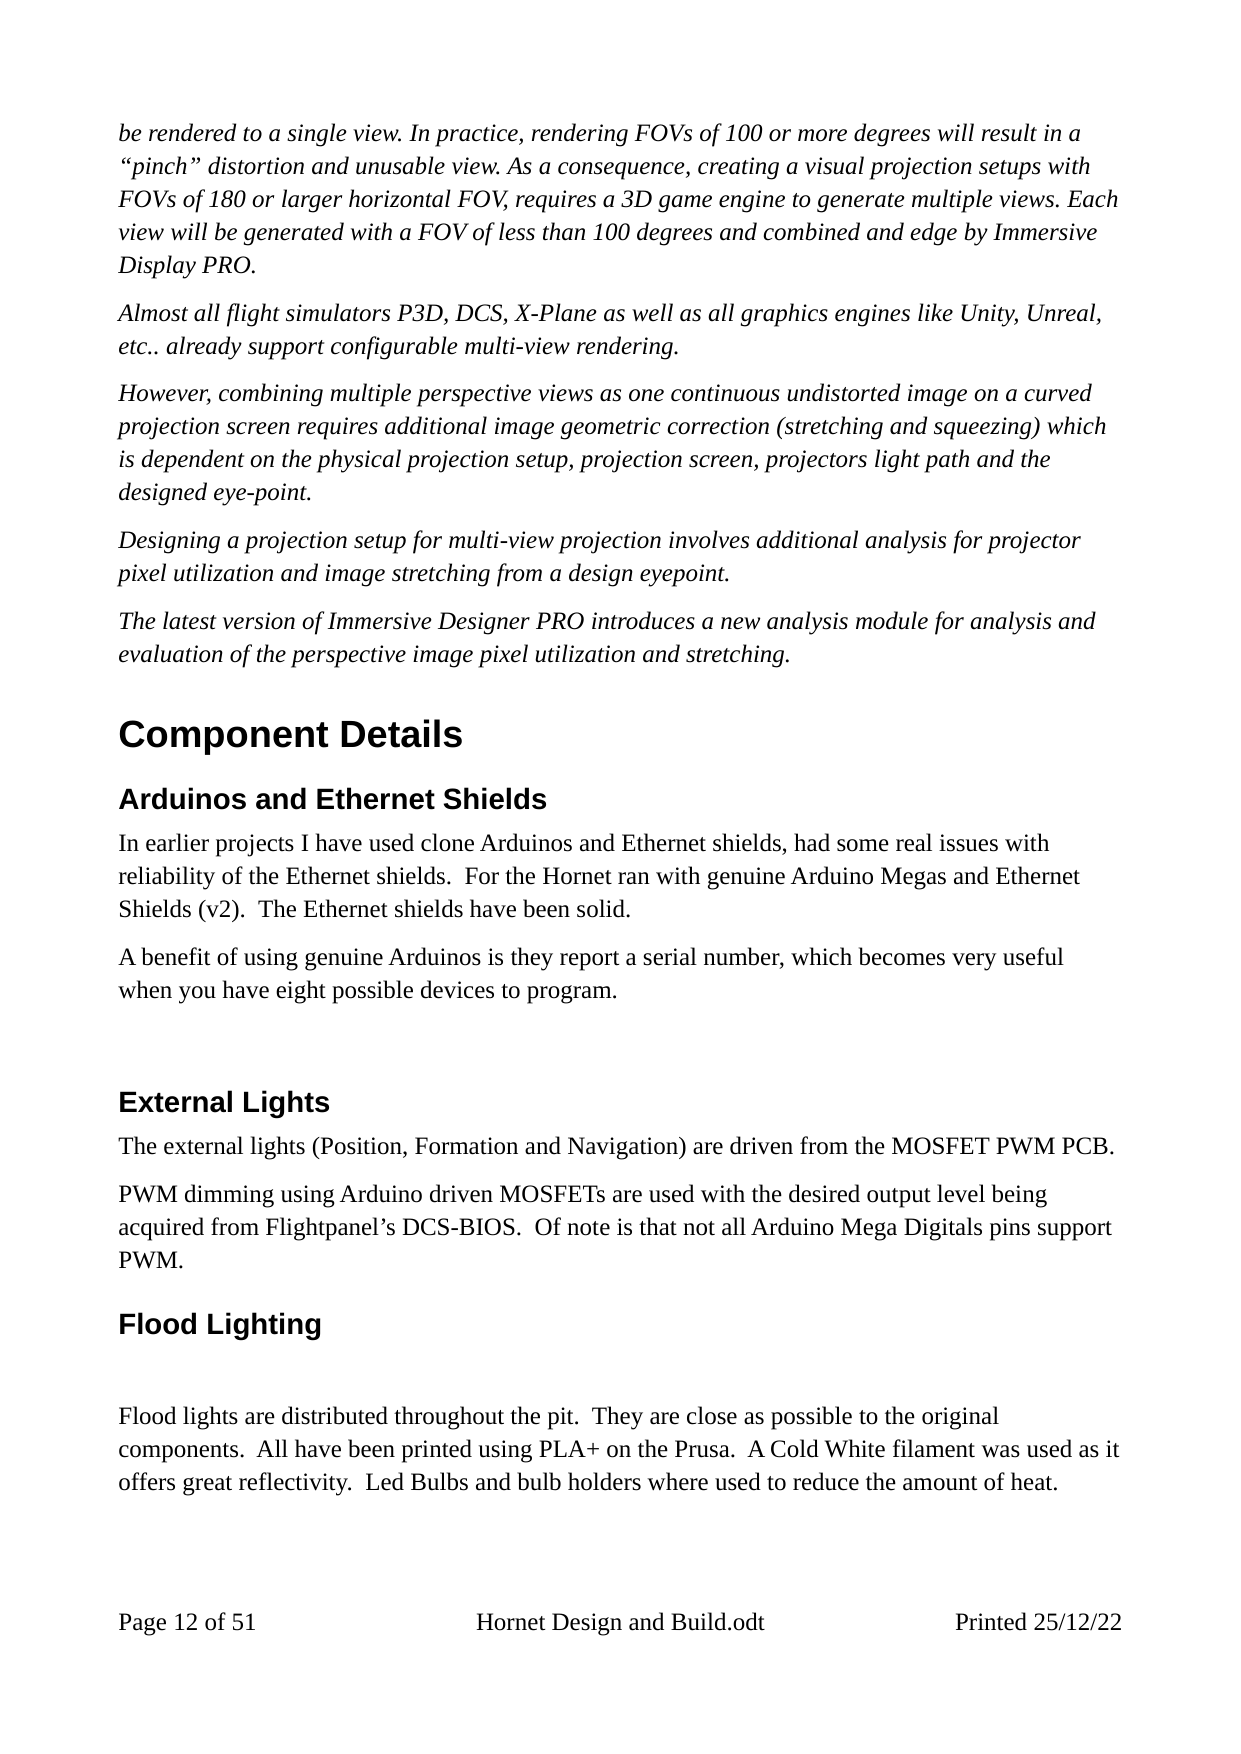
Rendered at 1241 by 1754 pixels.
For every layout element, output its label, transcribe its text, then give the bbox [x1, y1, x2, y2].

text In earlier projects I have used clone Arduinos and Ethernet shields, had some real issues with reliability of the Ethernet shields. For the Hornet ran with genuine Arduino Megas and Ethernet Shields (v2). The Ethernet shields have been solid. [118, 828, 1122, 923]
text The latest version of Immersive Designer PRO introduces a new analysis module for analysis and evaluation of the perspective image pixel utilization and stretching. [118, 606, 1122, 667]
text Almost all flight simulators P3D, DCS, X-Plane as well as all graphics engines like Unity, Unreal, etc.. already support configurable multi-view rendering. [118, 298, 1122, 359]
subtitle Flood Lighting [118, 1307, 1122, 1341]
subtitle Arduinos and Ethernet Shields [118, 782, 1122, 816]
text be rendered to a single view. In practice, rendering FOVs of 100 or more degrees will result in a “pinch” distortion and unusable view. As a consequence, creating a visual projection setups with FOVs of 180 or larger horizontal FOV, requires a 3D game engine to generate multiple views. Each view will be generated with a FOV of less than 100 degrees and combined and edge by Immersive Display PRO. [118, 118, 1122, 279]
text However, combining multiple perspective views as one continuous undistorted image on a curved projection screen requires additional image geometric correction (stretching and squeezing) which is dependent on the physical projection setup, projection screen, projectors light path and the designed eye-point. [118, 378, 1122, 506]
text Designing a projection setup for multi-view projection involves additional analysis for projector pixel utilization and image stretching from a design eyepoint. [118, 525, 1122, 587]
text PWM dimming using Arduino driven MOSFETs are used with the desired output level being acquired from Flightpanel’s DCS-BIOS. Of note is that not all Arduino Mega Digitals pins support PWM. [118, 1179, 1122, 1273]
text The external lights (Position, Formation and Navigation) are driven from the MOSFET PWM PCB. [118, 1131, 1122, 1160]
text Flood lights are distributed throughout the pit. They are close as possible to the original components. All have been printed using PLA+ on the Prusa. A Cold White filament was used as it offers great reflectivity. Led Bulbs and bulb holders where used to reduce the amount of heat. [118, 1401, 1122, 1496]
text A benefit of using genuine Arduinos is they report a serial number, which becomes very useful when you have eight possible devices to program. [118, 942, 1122, 1004]
subtitle External Lights [118, 1085, 1122, 1118]
subtitle Component Details [118, 711, 1122, 755]
